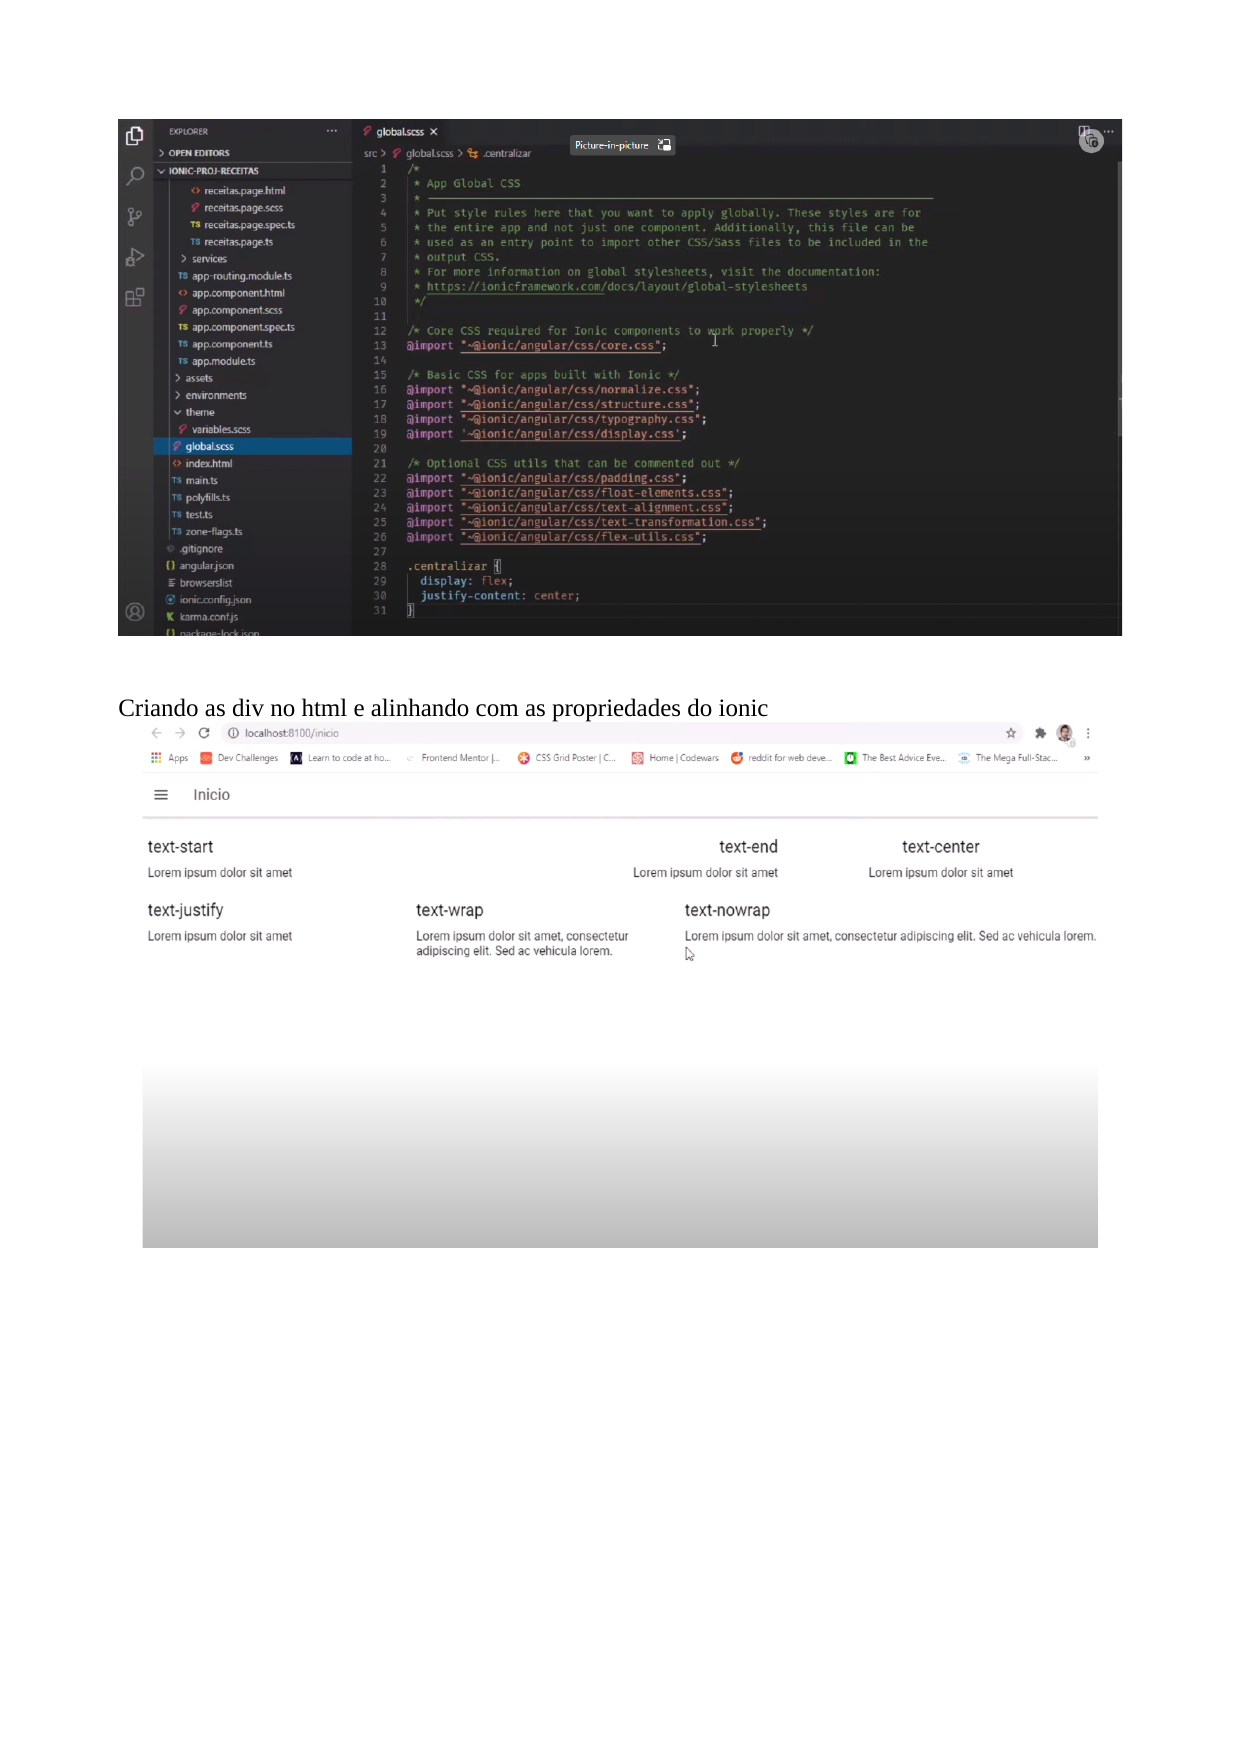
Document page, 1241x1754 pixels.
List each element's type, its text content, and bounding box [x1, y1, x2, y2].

text Criando as div no html e alinhando com as propriedades do ionic [118, 693, 1122, 722]
picture [118, 118, 1123, 636]
picture [142, 722, 1098, 1248]
